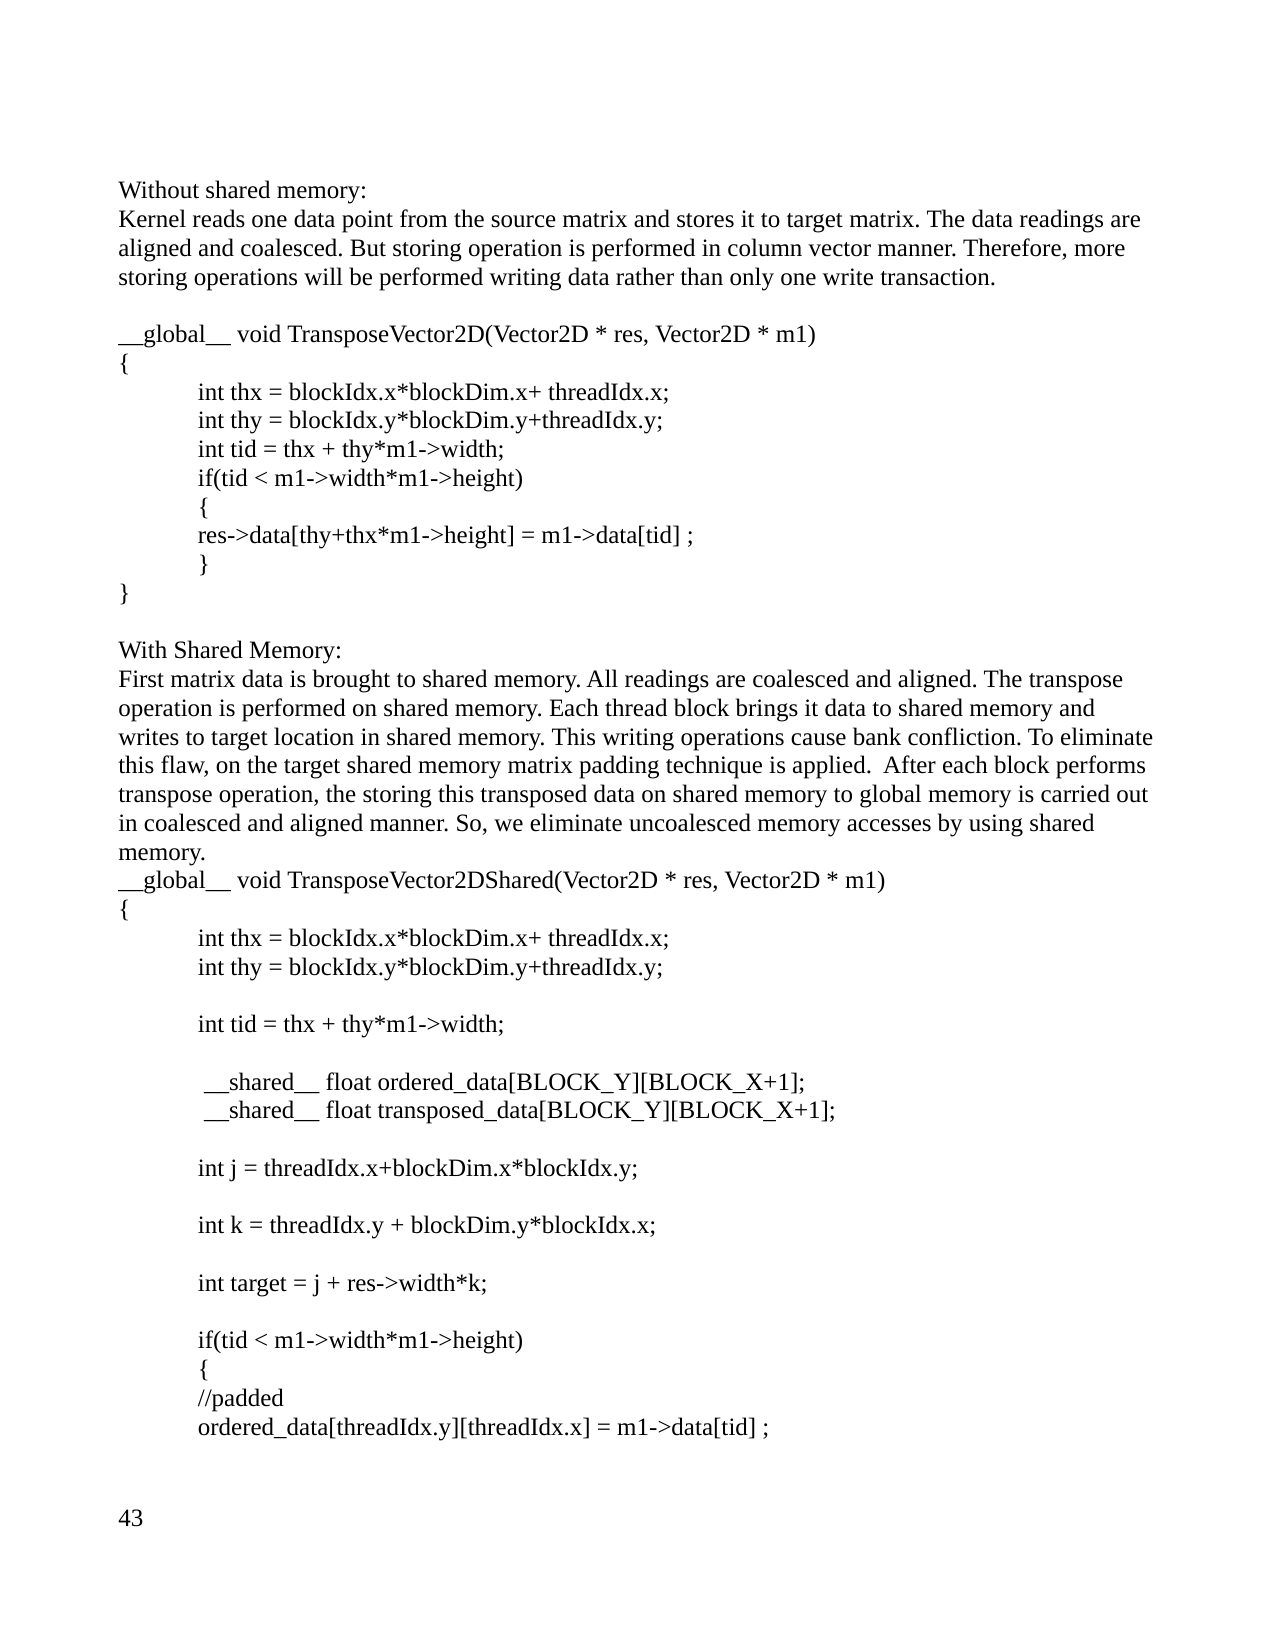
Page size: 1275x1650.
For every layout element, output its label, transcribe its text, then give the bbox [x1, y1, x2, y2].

text __global__ void TransposeVector2D(Vector2D * res, Vector2D * m1) [118, 319, 1157, 348]
text int thx = blockIdx.x*blockDim.x+ threadIdx.x; [118, 377, 1157, 406]
text int thy = blockIdx.y*blockDim.y+threadIdx.y; [118, 406, 1157, 434]
text { [118, 894, 1157, 923]
text int target = j + res->width*k; [118, 1268, 1157, 1297]
text int j = threadIdx.x+blockDim.x*blockIdx.y; [118, 1153, 1157, 1182]
text int k = threadIdx.y + blockDim.y*blockIdx.x; [118, 1211, 1157, 1239]
text } [118, 578, 1157, 607]
text int thx = blockIdx.x*blockDim.x+ threadIdx.x; [118, 923, 1157, 952]
text int tid = thx + thy*m1->width; [118, 1009, 1157, 1038]
text First matrix data is brought to shared memory. All readings are coalesced and aligned. The transpose operation is performed on shared memory. Each thread block brings it data to shared memory and writes to target location in shared memory. This writing operations cause bank confliction. To eliminate this flaw, on the target shared memory matrix padding technique is applied. After each block performs transpose operation, the storing this transposed data on shared memory to global memory is carried out in coalesced and aligned manner. So, we eliminate uncoalesced memory accesses by using shared memory. [118, 664, 1157, 866]
text { [118, 348, 1157, 377]
text { [118, 492, 1157, 521]
text //padded [118, 1383, 1157, 1412]
text if(tid < m1->width*m1->height) [118, 463, 1157, 492]
text int tid = thx + thy*m1->width; [118, 434, 1157, 463]
text ordered_data[threadIdx.y][threadIdx.x] = m1->data[tid] ; [118, 1412, 1157, 1441]
text With Shared Memory: [118, 636, 1157, 664]
text { [118, 1354, 1157, 1383]
text Without shared memory: [118, 176, 1157, 204]
text res->data[thy+thx*m1->height] = m1->data[tid] ; [118, 521, 1157, 549]
text } [118, 549, 1157, 578]
text __shared__ float ordered_data[BLOCK_Y][BLOCK_X+1]; [118, 1067, 1157, 1096]
text if(tid < m1->width*m1->height) [118, 1326, 1157, 1354]
text Kernel reads one data point from the source matrix and stores it to target matrix. The data readings are aligned and coalesced. But storing operation is performed in column vector manner. Therefore, more storing operations will be performed writing data rather than only one write transaction. [118, 204, 1157, 291]
text __global__ void TransposeVector2DShared(Vector2D * res, Vector2D * m1) [118, 866, 1157, 894]
text __shared__ float transposed_data[BLOCK_Y][BLOCK_X+1]; [118, 1096, 1157, 1124]
text int thy = blockIdx.y*blockDim.y+threadIdx.y; [118, 952, 1157, 981]
